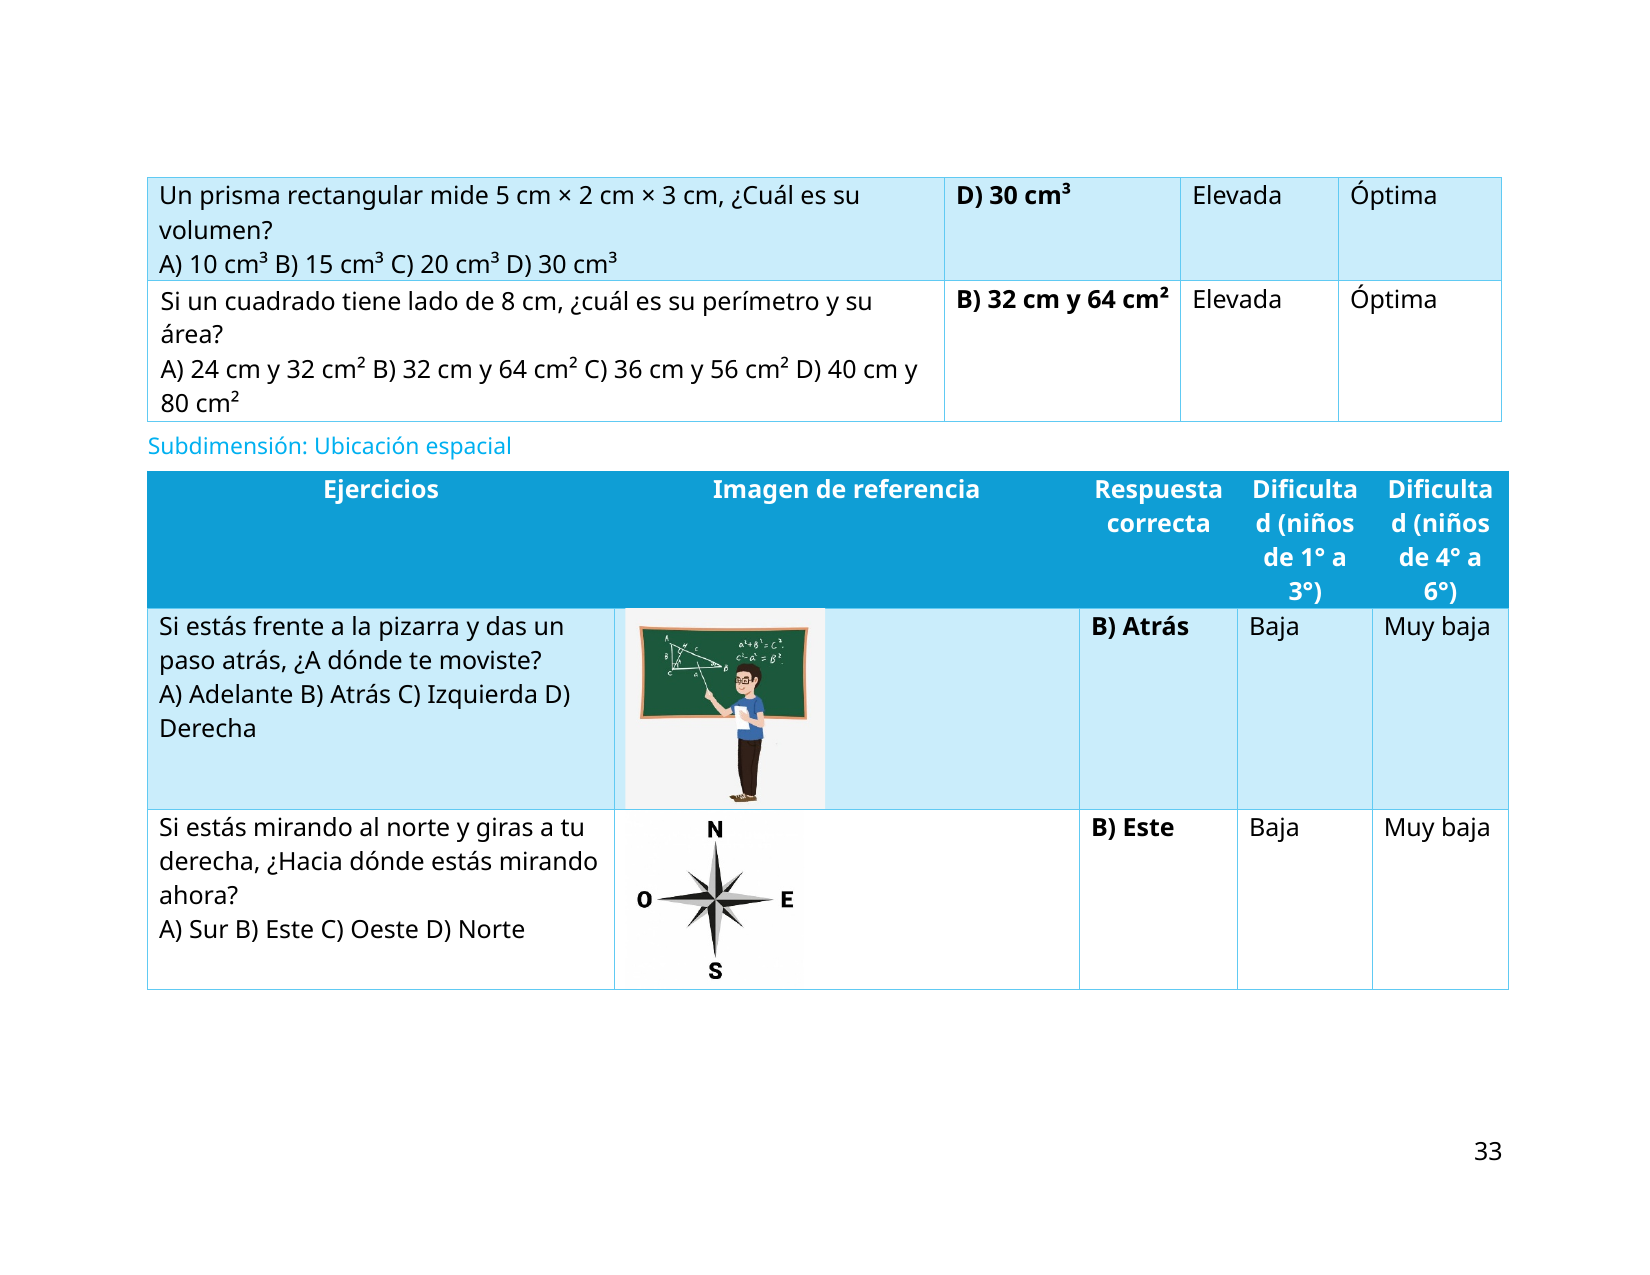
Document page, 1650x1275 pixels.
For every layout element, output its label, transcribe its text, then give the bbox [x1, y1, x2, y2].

table_header Dificultad (niños de 4° a 6°) [1373, 472, 1508, 608]
table_header Ejercicios [148, 472, 614, 608]
table_header Imagen de referencia [615, 472, 1079, 608]
table_header Dificultad (niños de 1° a 3°) [1238, 472, 1372, 608]
table_cell Baja [1238, 810, 1372, 989]
table_cell Óptima [1339, 281, 1501, 421]
table_cell Muy baja [1373, 609, 1508, 809]
table_cell Si estás frente a la pizarra y das un paso atrás, ¿A dónde te moviste? A) Adelante B) Atrás C) Izquierda D) Derecha [148, 609, 614, 809]
table_cell B) 32 cm y 64 cm² [945, 281, 1180, 421]
table_cell Si estás mirando al norte y giras a tu derecha, ¿Hacia dónde estás mirando ahora? A) Sur B) Este C) Oeste D) Norte [148, 810, 614, 989]
table_cell [148, 281, 159, 421]
table_cell Baja [1238, 609, 1372, 809]
table_cell [169, 281, 944, 421]
table_cell Óptima [1339, 178, 1501, 280]
table_cell Elevada [1181, 281, 1338, 421]
table_cell [615, 810, 625, 989]
table_cell B) Atrás [1080, 609, 1237, 809]
table_cell Muy baja [1373, 810, 1508, 989]
table_cell B) Este [1080, 810, 1237, 989]
picture [625, 609, 826, 809]
subtitle Subdimensión: Ubicación espacial [148, 430, 1502, 462]
table_cell D) 30 cm³ [945, 178, 1180, 280]
table_header Si un cuadrado tiene lado de 8 cm, ¿cuál es su perímetro y su área? A) 24 cm y 32 cm² B) 32 cm y 64 cm² C) 36 cm y 56 cm² D) 40 cm y 80 cm² [159, 282, 933, 421]
table_header Respuesta correcta [1080, 472, 1237, 608]
table_cell Elevada [1181, 178, 1338, 280]
table_cell [826, 609, 1079, 809]
table_cell [615, 609, 625, 809]
picture [625, 810, 805, 989]
table_cell [805, 810, 1079, 989]
table_cell Un prisma rectangular mide 5 cm × 2 cm × 3 cm, ¿Cuál es su volumen? A) 10 cm³ B) 15 cm³ C) 20 cm³ D) 30 cm³ [148, 178, 944, 280]
